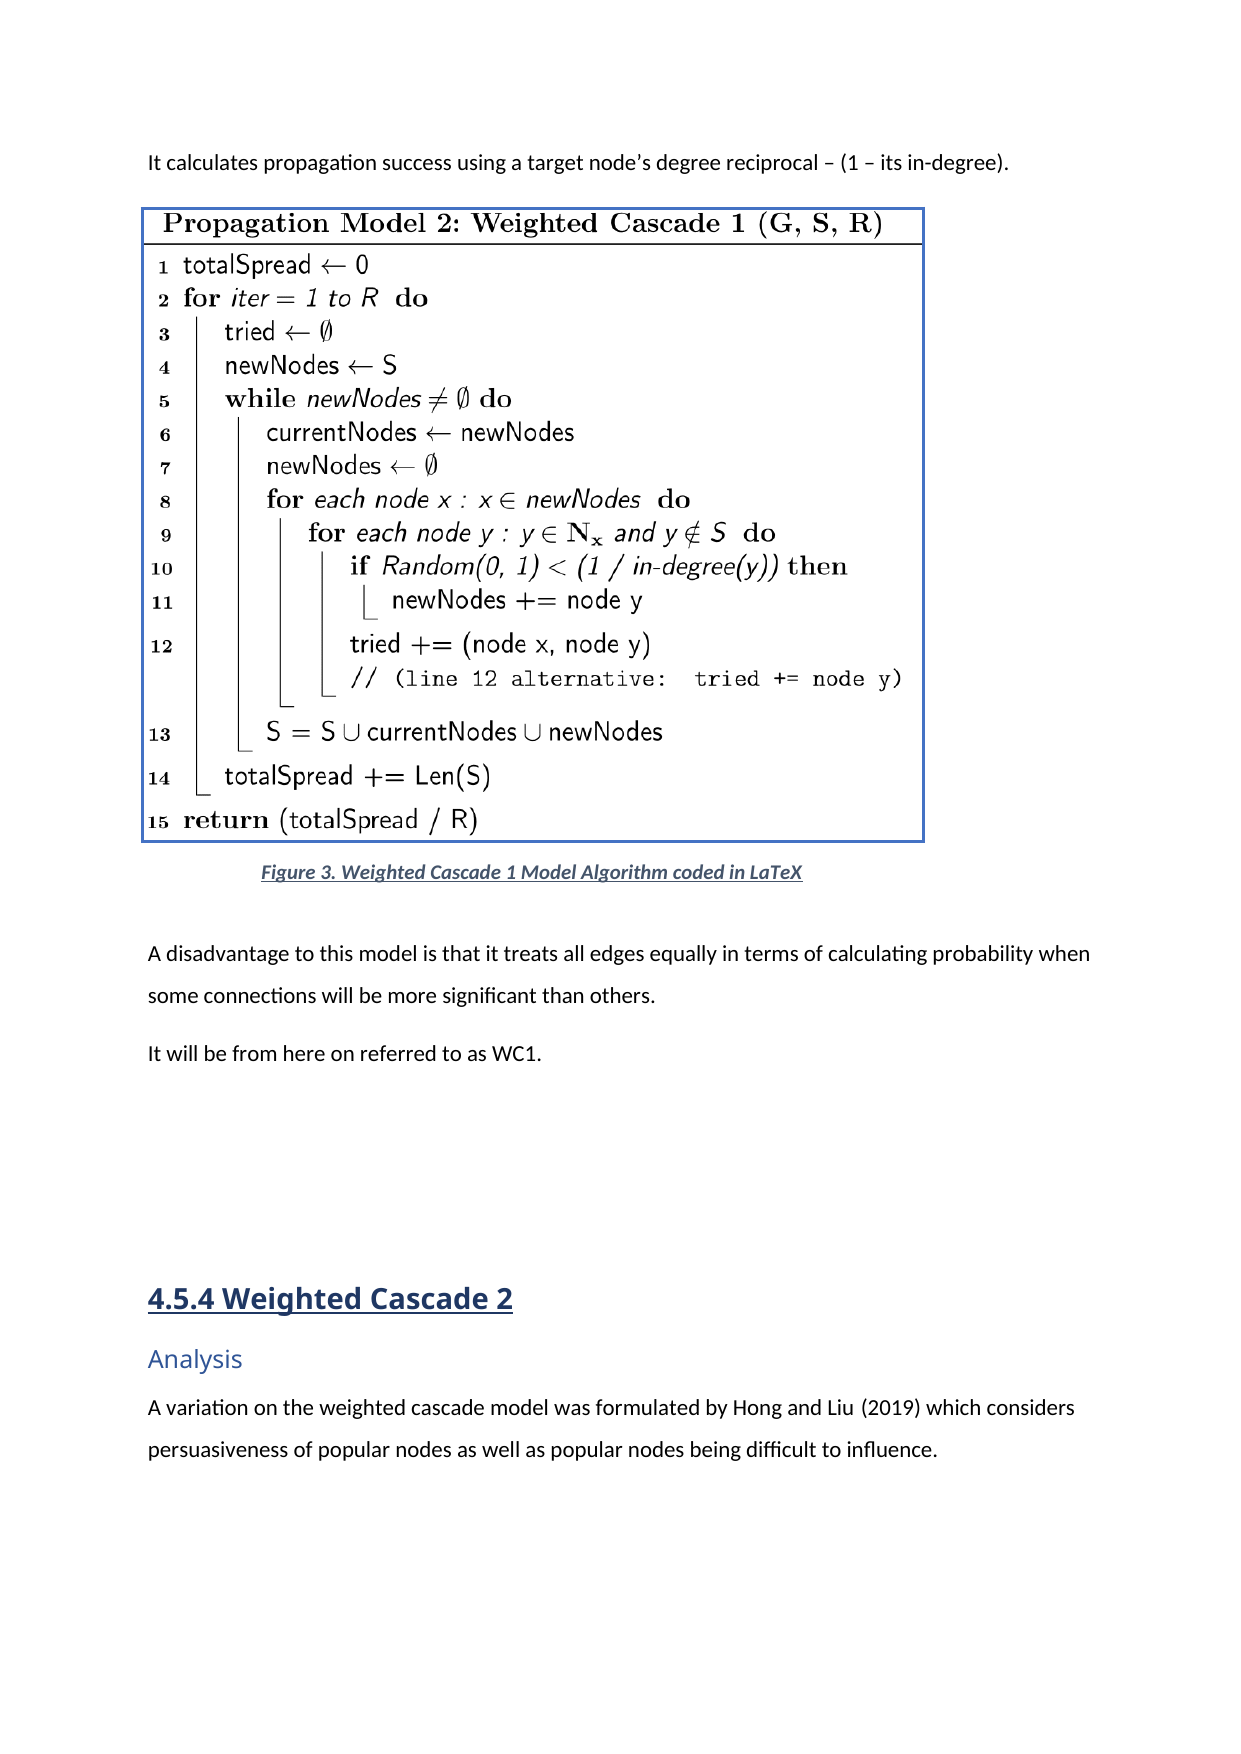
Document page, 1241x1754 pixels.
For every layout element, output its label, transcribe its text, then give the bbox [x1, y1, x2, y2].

text A variation on the weighted cascade model was formulated by Hong and Liu (2019) which considers persuasiveness of popular nodes as well as popular nodes being difficult to influence. [148, 1393, 1092, 1463]
text It will be from here on referred to as WC1. [148, 1039, 1092, 1067]
text [141, 884, 925, 939]
text It calculates propagation success using a target node’s degree reciprocal – (1 – its in-degree). [148, 148, 1092, 176]
subtitle 4.5.4 Weighted Cascade 2 [148, 1278, 1092, 1318]
text A disadvantage to this model is that it treats all edges equally in terms of calculating probability when some connections will be more significant than others. [148, 240, 1092, 1009]
subtitle Analysis [148, 1342, 1092, 1376]
text Figure 3. Weighted Cascade 1 Model Algorithm coded in LaTeX [141, 859, 925, 884]
